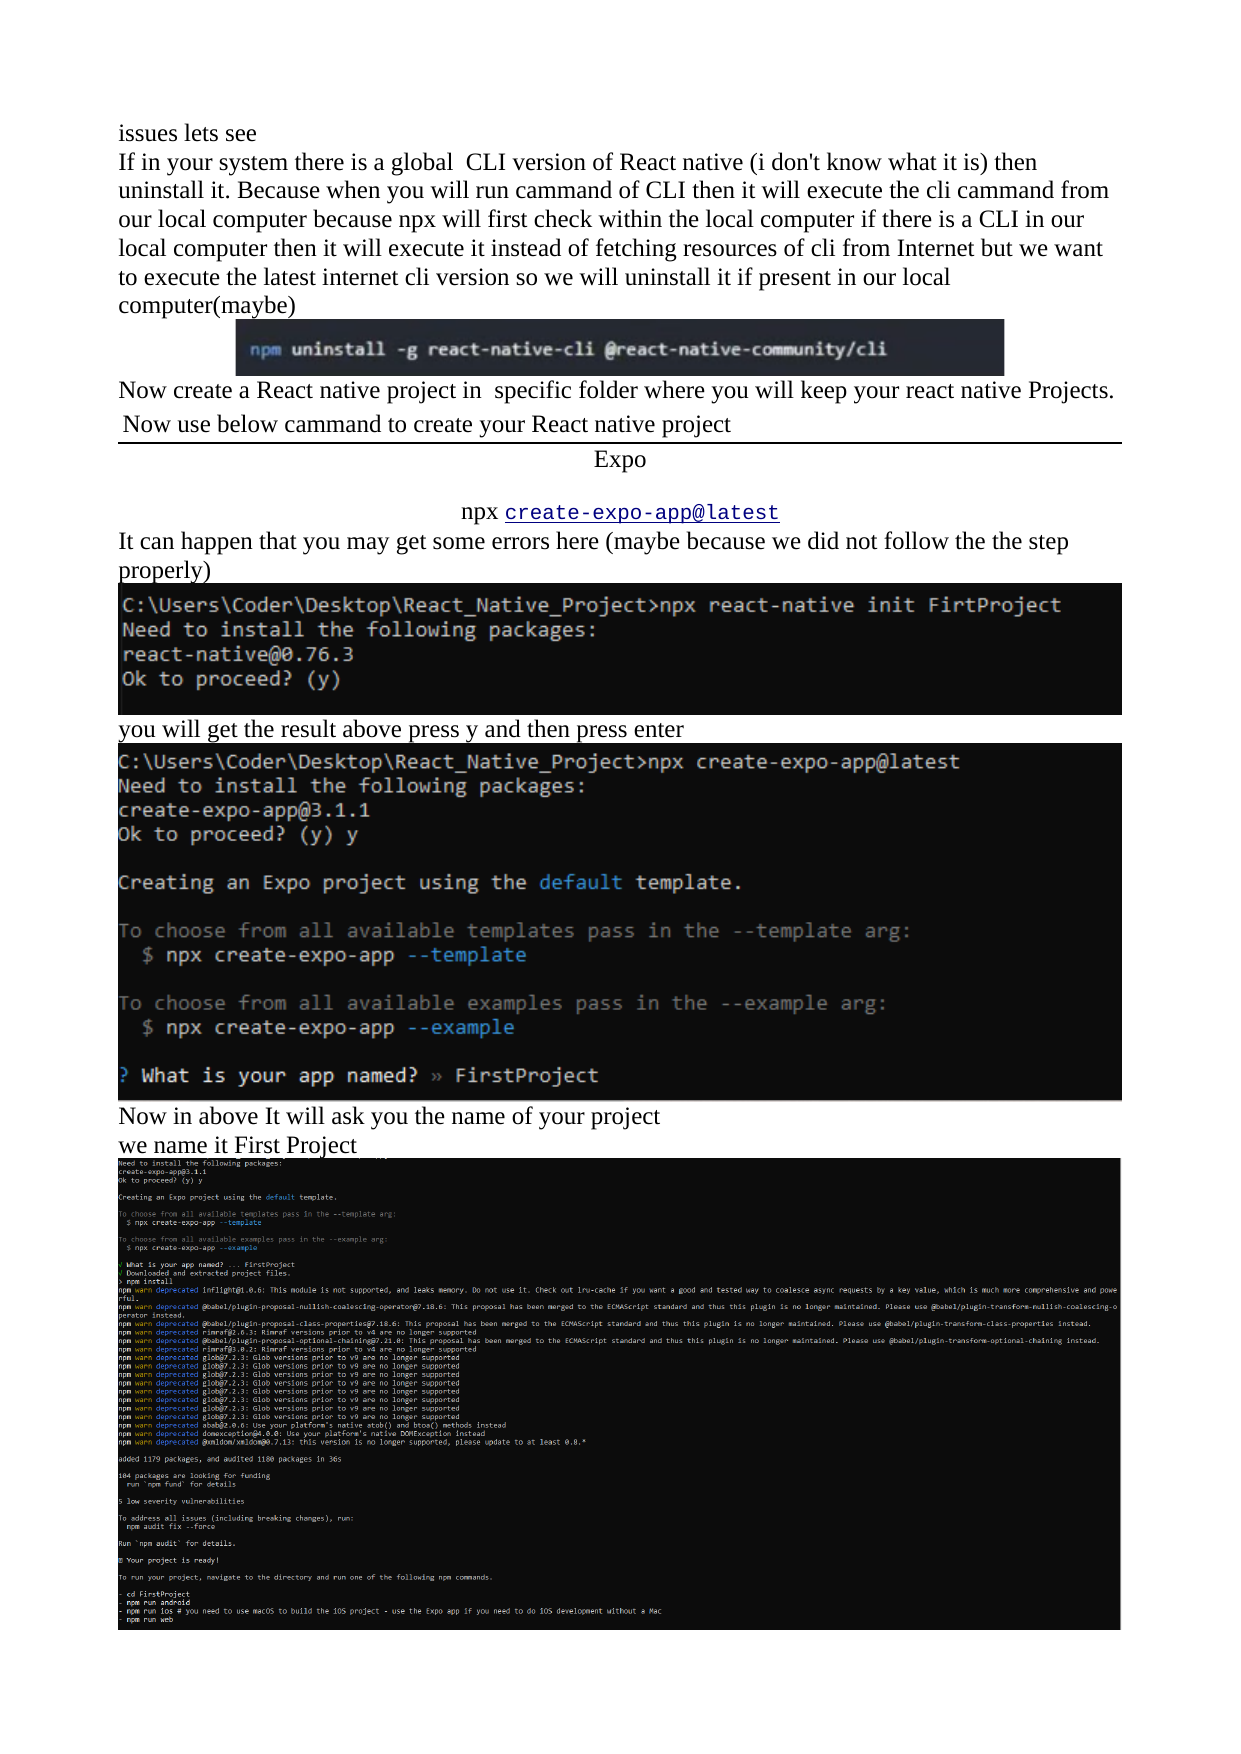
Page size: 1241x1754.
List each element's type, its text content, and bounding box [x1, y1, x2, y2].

text npx create-expo-app@latest [118, 496, 1122, 526]
text you will get the result above press y and then press enter [118, 715, 1122, 743]
text Expo [118, 444, 1122, 473]
picture [235, 319, 1005, 376]
text Now in above It will ask you the name of your project [118, 1102, 1122, 1130]
text Now use below cammand to create your React native project [118, 404, 1122, 442]
text Now create a React native project in specific folder where you will keep your react native Projects. [118, 319, 1122, 404]
picture [118, 583, 1122, 715]
text issues lets see [118, 118, 1122, 147]
picture [118, 743, 1122, 1102]
text we name it First Project [118, 1130, 1122, 1158]
text It can happen that you may get some errors here (maybe because we did not follow the the step properly) [118, 526, 1122, 583]
text If in your system there is a global CLI version of React native (i don't know what it is) then uninstall it. Because when you will run cammand of CLI then it will execute the cli cammand from our local computer because npx will first check within the local computer if there is a CLI in our local computer then it will execute it instead of fetching resources of cli from Internet but we want to execute the latest internet cli version so we will uninstall it if present in our local computer(maybe) [118, 147, 1122, 319]
picture [118, 1158, 1122, 1630]
